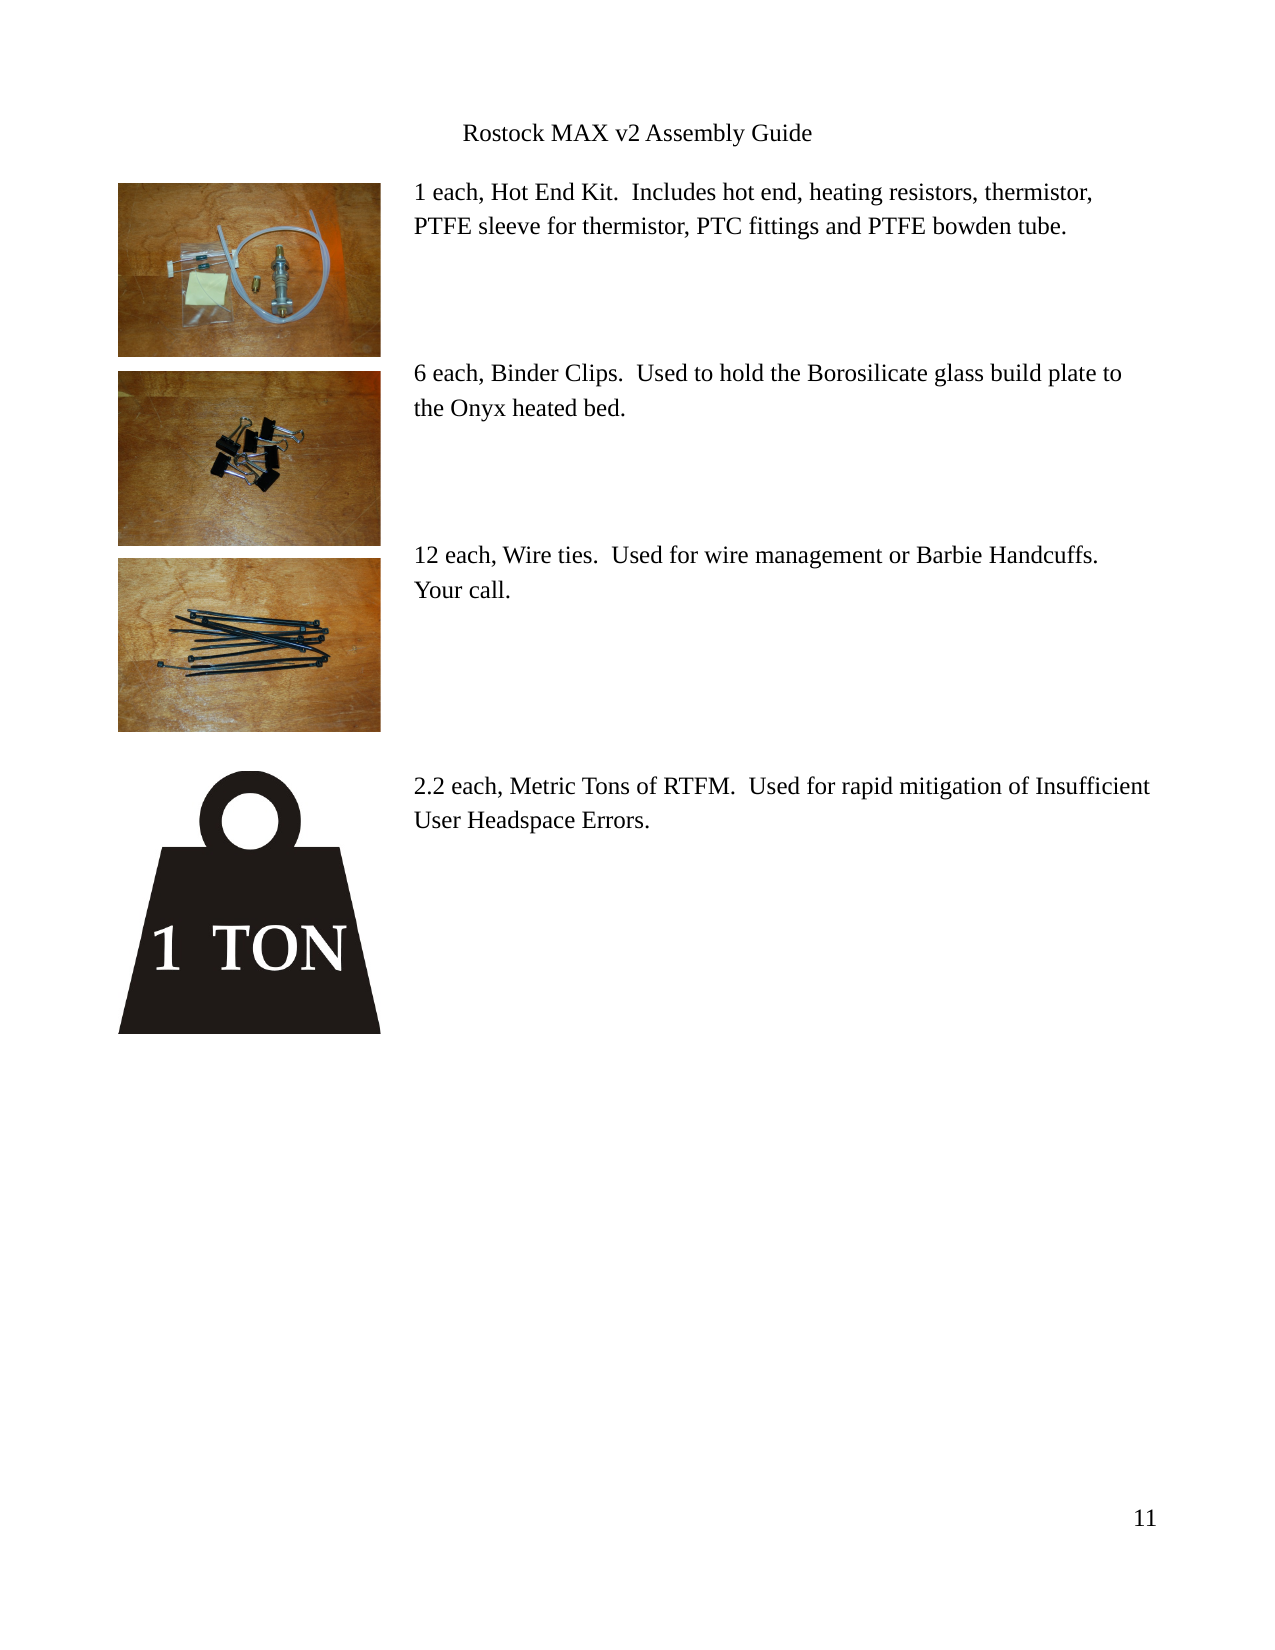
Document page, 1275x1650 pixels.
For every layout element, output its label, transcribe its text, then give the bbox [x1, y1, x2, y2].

picture [118, 771, 381, 1034]
picture [118, 183, 381, 357]
picture [118, 558, 381, 732]
text 6 each, Binder Clips. Used to hold the Borosilicate glass build plate to the Onyx heated bed. [118, 358, 1157, 422]
text 2.2 each, Metric Tons of RTFM. Used for rapid mitigation of Insufficient User Headspace Errors. [381, 771, 1157, 834]
text 12 each, Wire ties. Used for wire management or Barbie Handcuffs. Your call. [118, 540, 1157, 603]
picture [118, 371, 381, 546]
text 1 each, Hot End Kit. Includes hot end, heating resistors, thermistor, PTFE sleeve for thermistor, PTC fittings and PTFE bowden tube. [118, 177, 1157, 240]
